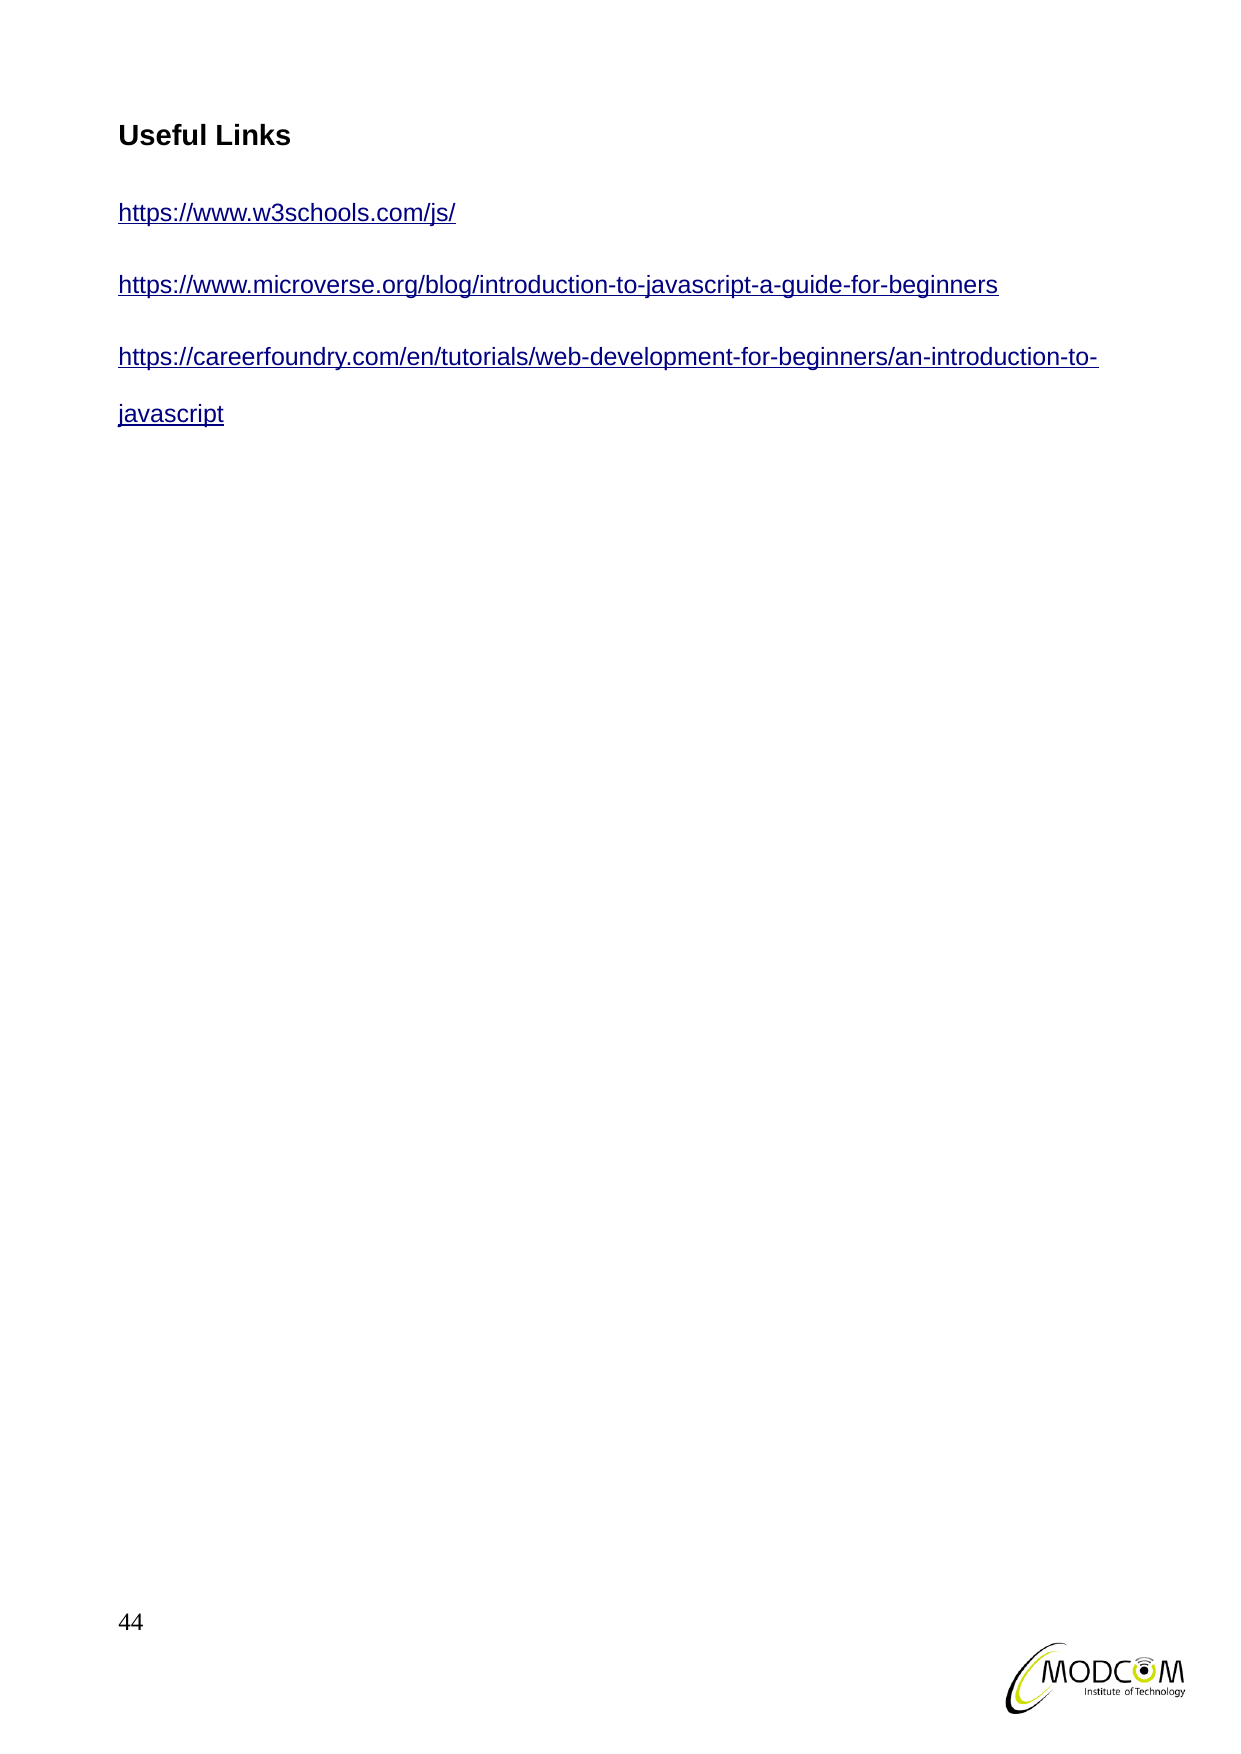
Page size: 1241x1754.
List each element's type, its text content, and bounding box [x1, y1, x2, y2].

text https://www.microverse.org/blog/introduction-to-javascript-a-guide-for-beginners [118, 270, 1122, 298]
text https://www.w3schools.com/js/ [118, 198, 1122, 226]
picture [997, 1626, 1191, 1718]
text https://careerfoundry.com/en/tutorials/web-development-for-beginners/an-introduction-to-javascript [118, 342, 1122, 428]
subtitle Useful Links [118, 118, 1122, 152]
